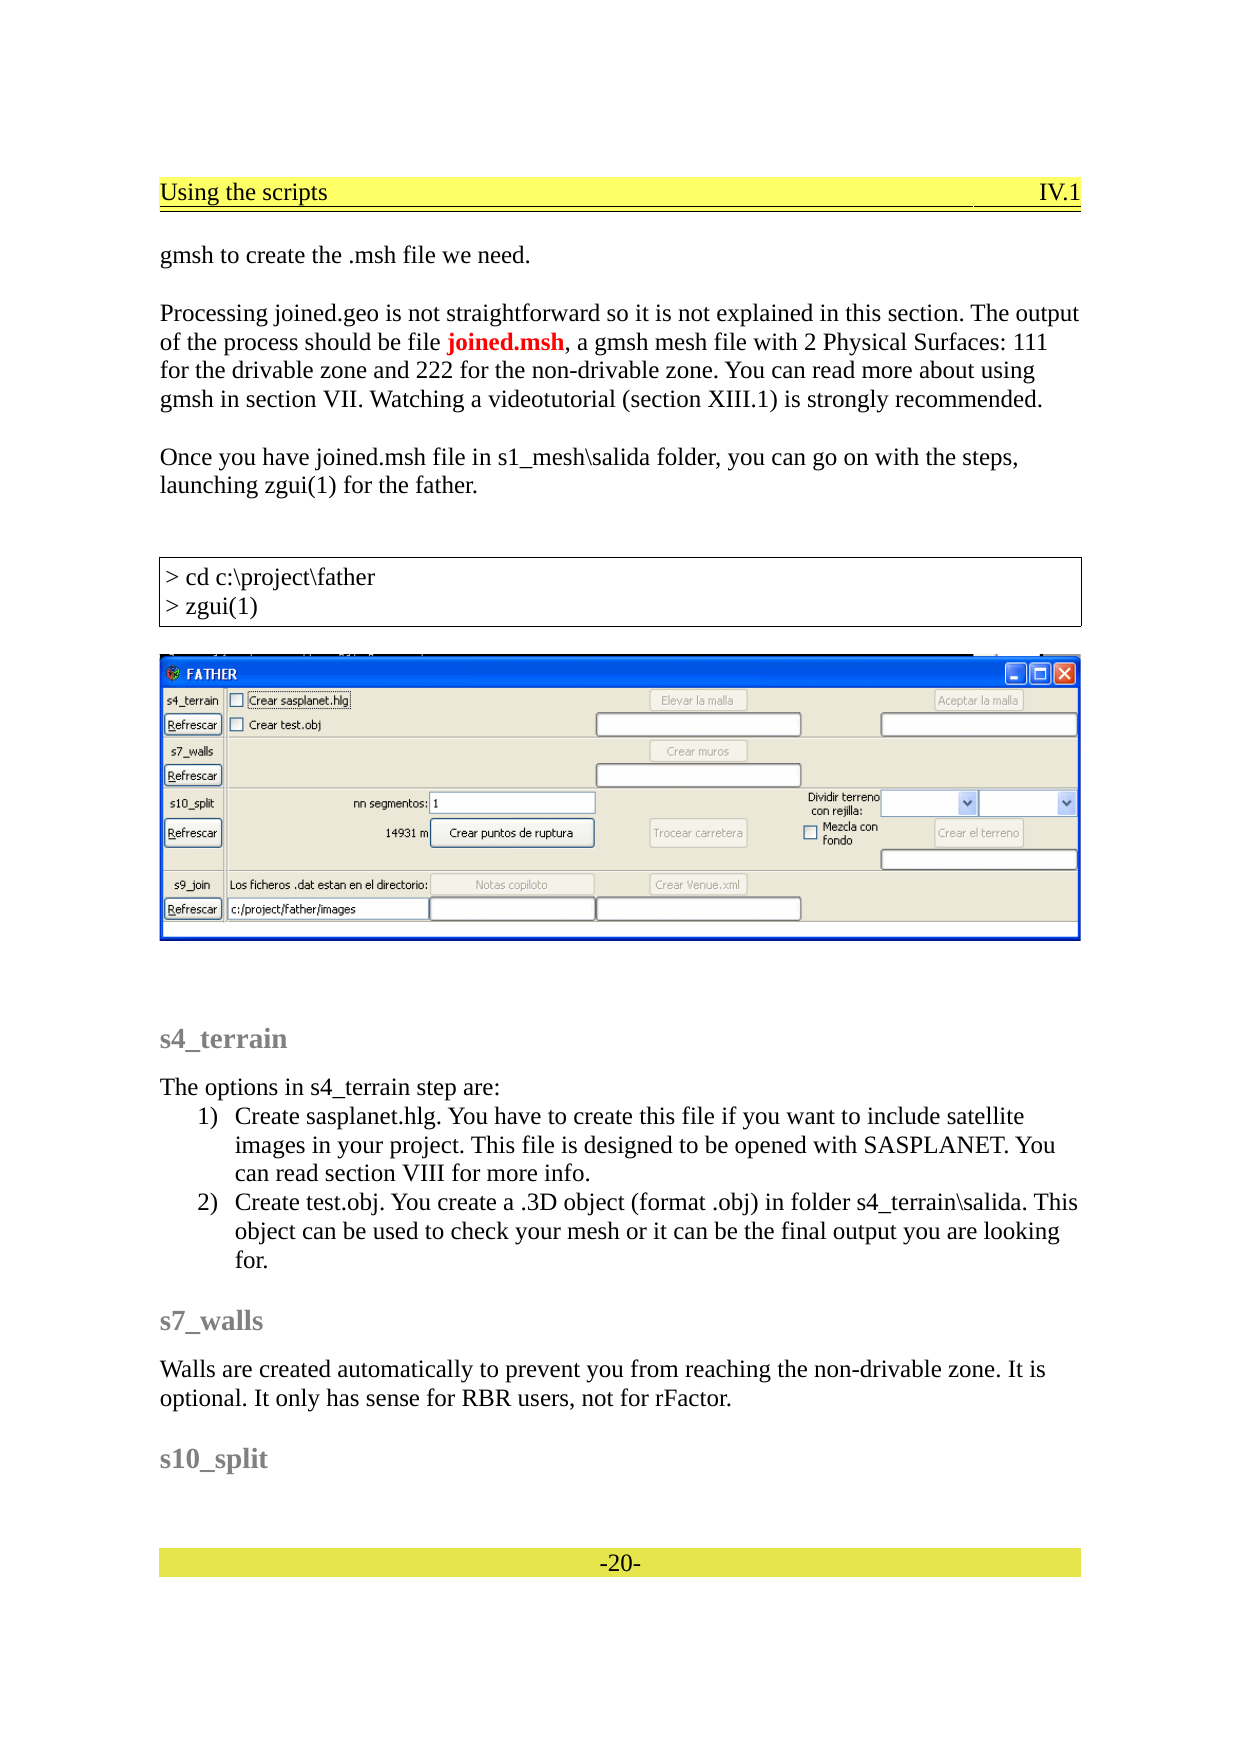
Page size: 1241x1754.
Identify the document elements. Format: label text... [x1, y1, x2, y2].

text Processing joined.geo is not straightforward so it is not explained in this section. The output of the process should be file joined.msh, a gmsh mesh file with 2 Physical Surfaces: 111 for the drivable zone and 222 for the non-drivable zone. You can read more about using gmsh in section VII. Watching a videotutorial (section XIII.1) is strongly recommended. [159, 298, 1081, 413]
text Walls are created automatically to prevent you from reaching the non-drivable zone. It is optional. It only has sense for RBR users, not for rFactor. [159, 1354, 1081, 1412]
list Create test.obj. You create a .3D object (format .obj) in folder s4_terrain\salida. This object can be used to check your mesh or it can be the final output you are looking for. [197, 1187, 1081, 1273]
list Create sasplanet.hlg. You have to create this file if you want to include satellite images in your project. This file is designed to be opened with SASPLANET. You can read section VIII for more info. [197, 1101, 1081, 1187]
subtitle s10_split [159, 1441, 1081, 1475]
subtitle s7_walls [159, 1303, 1081, 1336]
table_header > cd c:\project\father > zgui(1) [160, 558, 1081, 626]
text Once you have joined.msh file in s1_mesh\salida folder, you can go on with the steps, launching zgui(1) for the father. [159, 442, 1081, 499]
picture [159, 654, 1081, 941]
text gmsh to create the .msh file we need. [159, 240, 1081, 269]
subtitle s4_terrain [159, 1021, 1081, 1054]
text The options in s4_terrain step are: [159, 1072, 1081, 1101]
